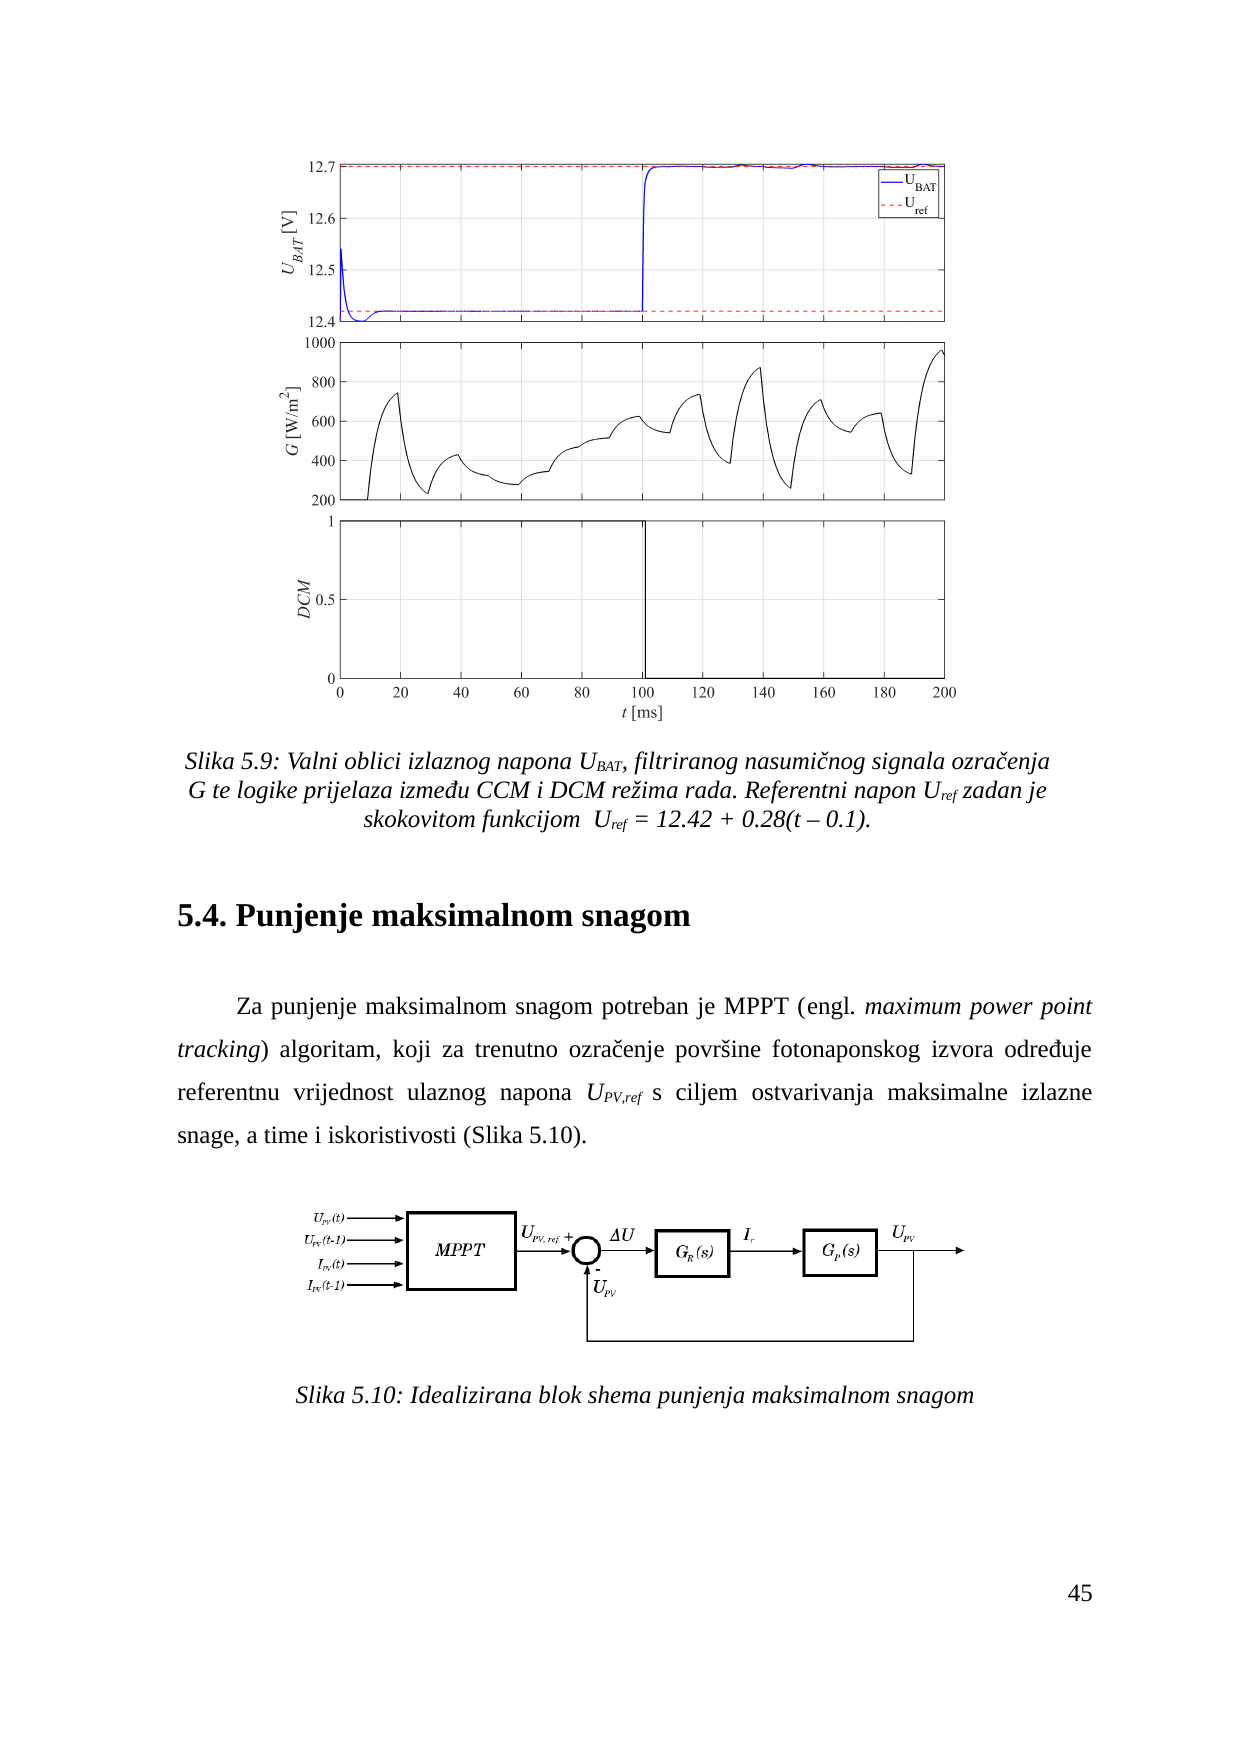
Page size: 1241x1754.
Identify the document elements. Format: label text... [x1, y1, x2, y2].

picture [278, 160, 957, 722]
picture [302, 1193, 968, 1356]
text Za punjenje maksimalnom snagom potreban je MPPT (engl. maximum power point tracking) algoritam, koji za trenutno ozračenje površine fotonaponskog izvora određuje referentnu vrijednost ulaznog napona UPV,ref s ciljem ostvarivanja maksimalne izlazne snage, a time i iskoristivosti (Slika 5.10). [177, 991, 1093, 1149]
text Slika 5.9: Valni oblici izlaznog napona UBAT, filtriranog nasumičnog signala ozračenja G te logike prijelaza između CCM i DCM režima rada. Referentni napon Uref zadan je skokovitom funkcijom Uref = 12.42 + 0.28(t – 0.1). [183, 746, 1051, 832]
subtitle Punjenje maksimalnom snagom [177, 896, 1093, 934]
text Slika 5.10: Idealizirana blok shema punjenja maksimalnom snagom [182, 1381, 1087, 1409]
